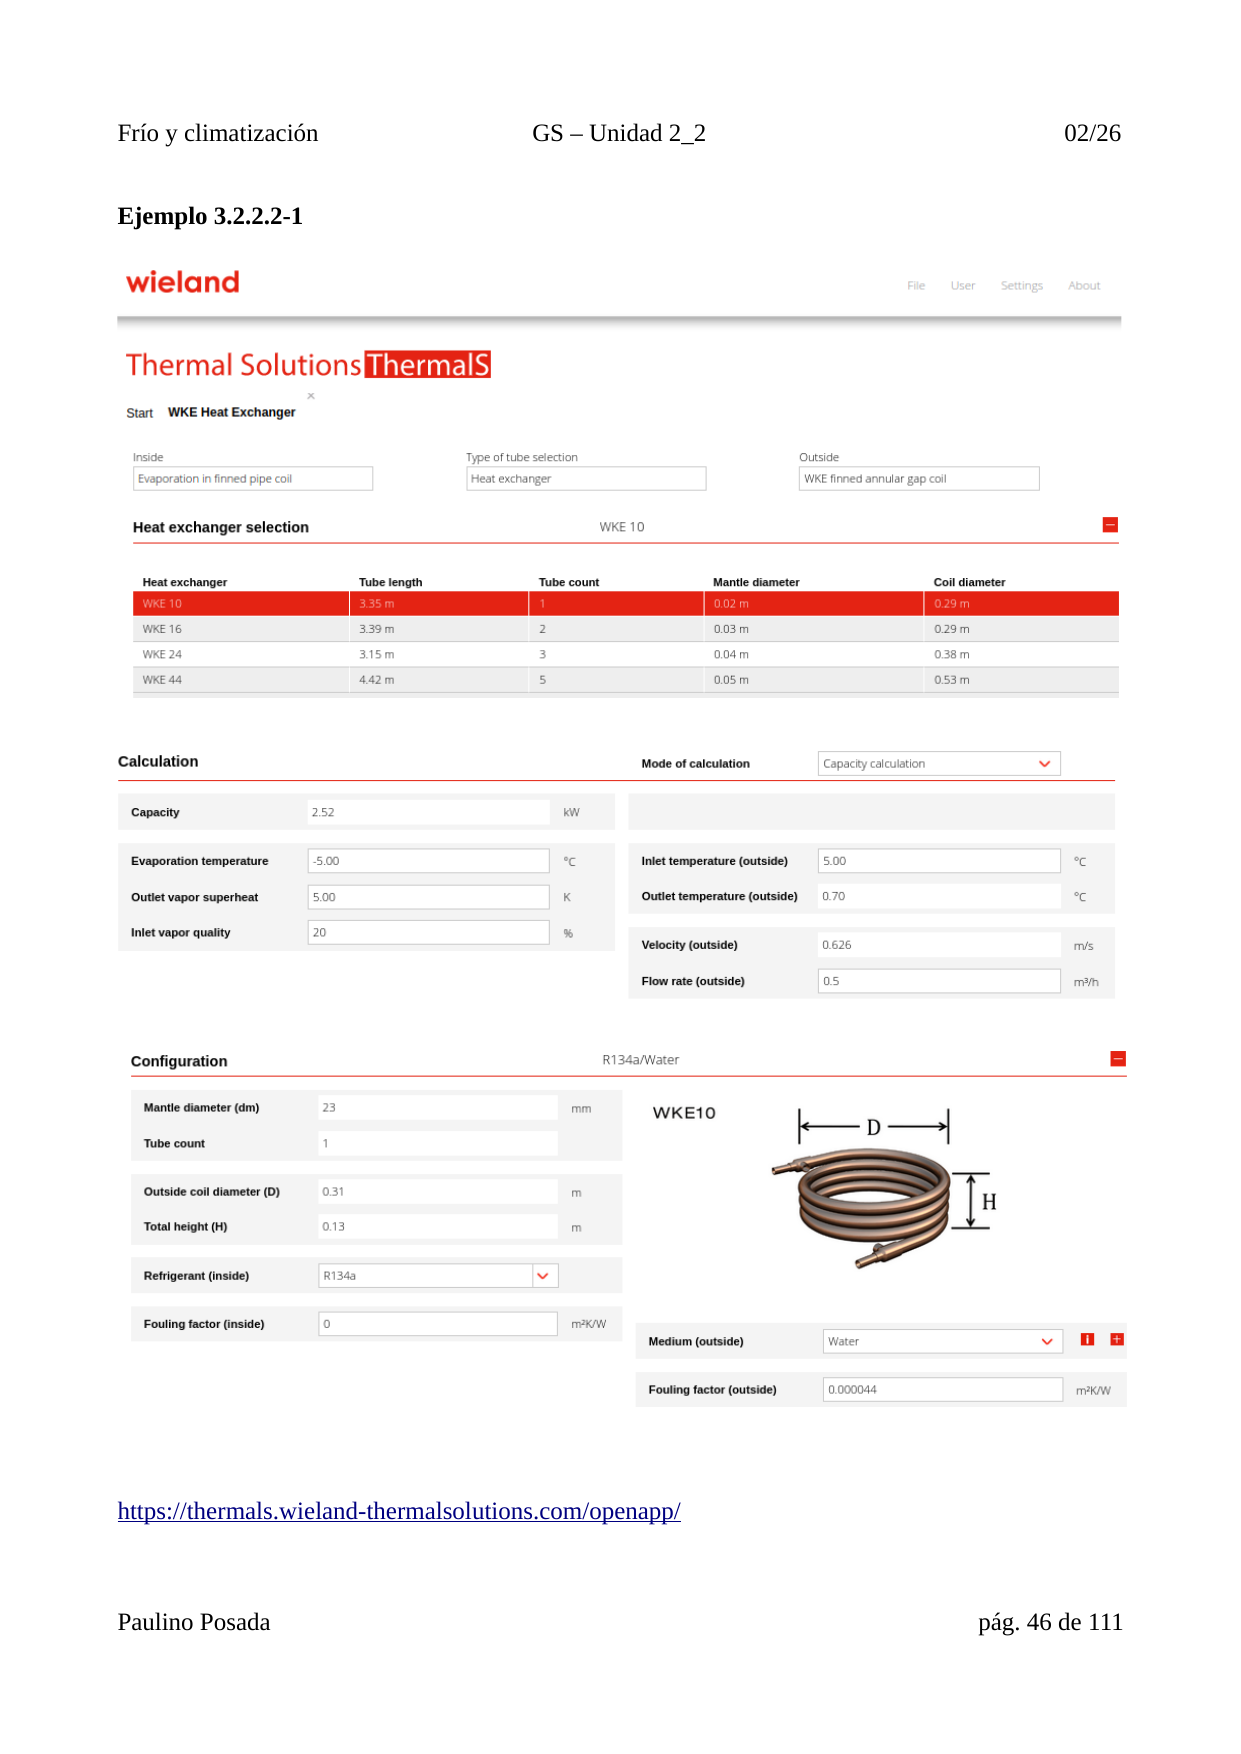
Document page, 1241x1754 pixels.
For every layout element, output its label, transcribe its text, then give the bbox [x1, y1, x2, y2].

text https://thermals.wieland-thermalsolutions.com/openapp/ [117, 1496, 1123, 1524]
picture [117, 257, 1122, 698]
picture [125, 1050, 1130, 1408]
text Ejemplo 3.2.2.2-1 [117, 201, 1123, 230]
picture [111, 749, 1116, 1009]
